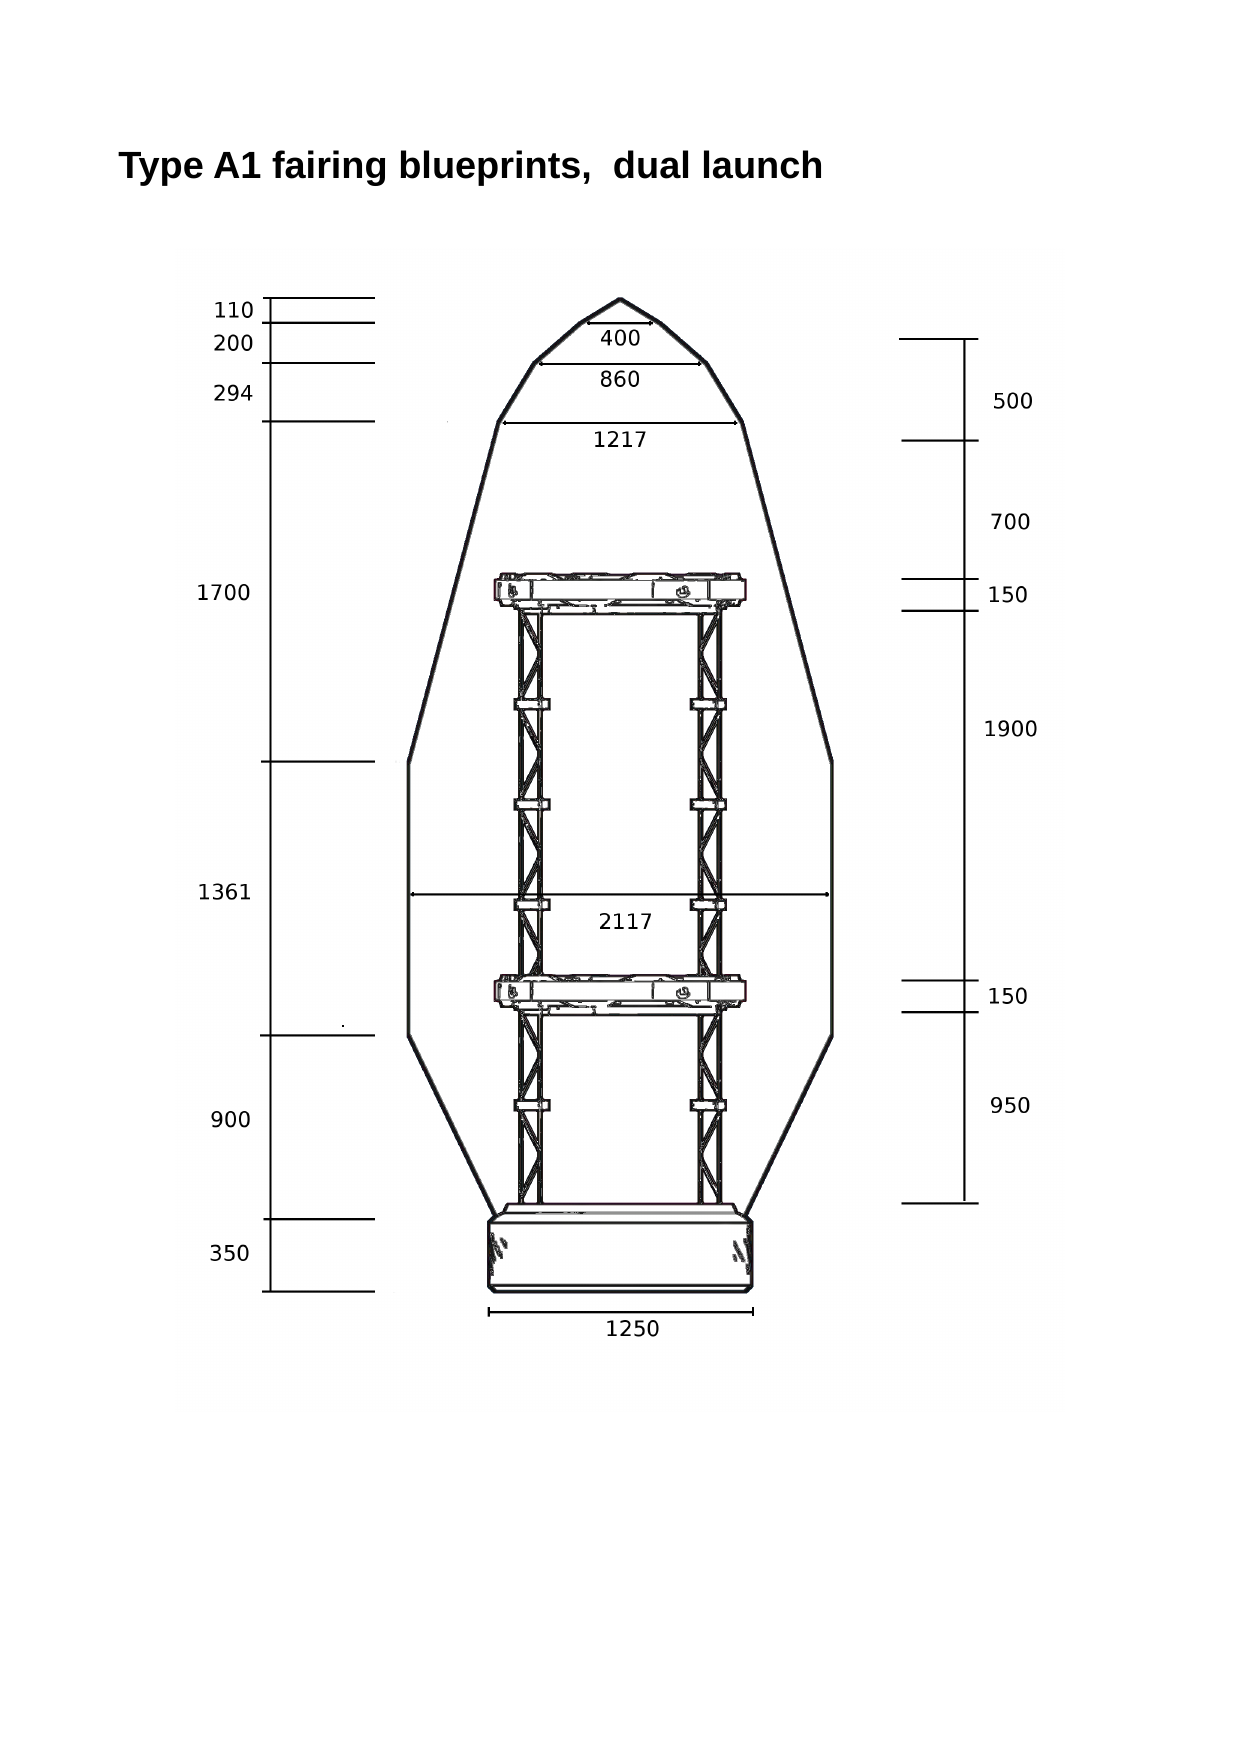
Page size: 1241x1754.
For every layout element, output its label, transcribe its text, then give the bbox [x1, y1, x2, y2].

subtitle Type A1 fairing blueprints, dual launch [118, 143, 1122, 187]
